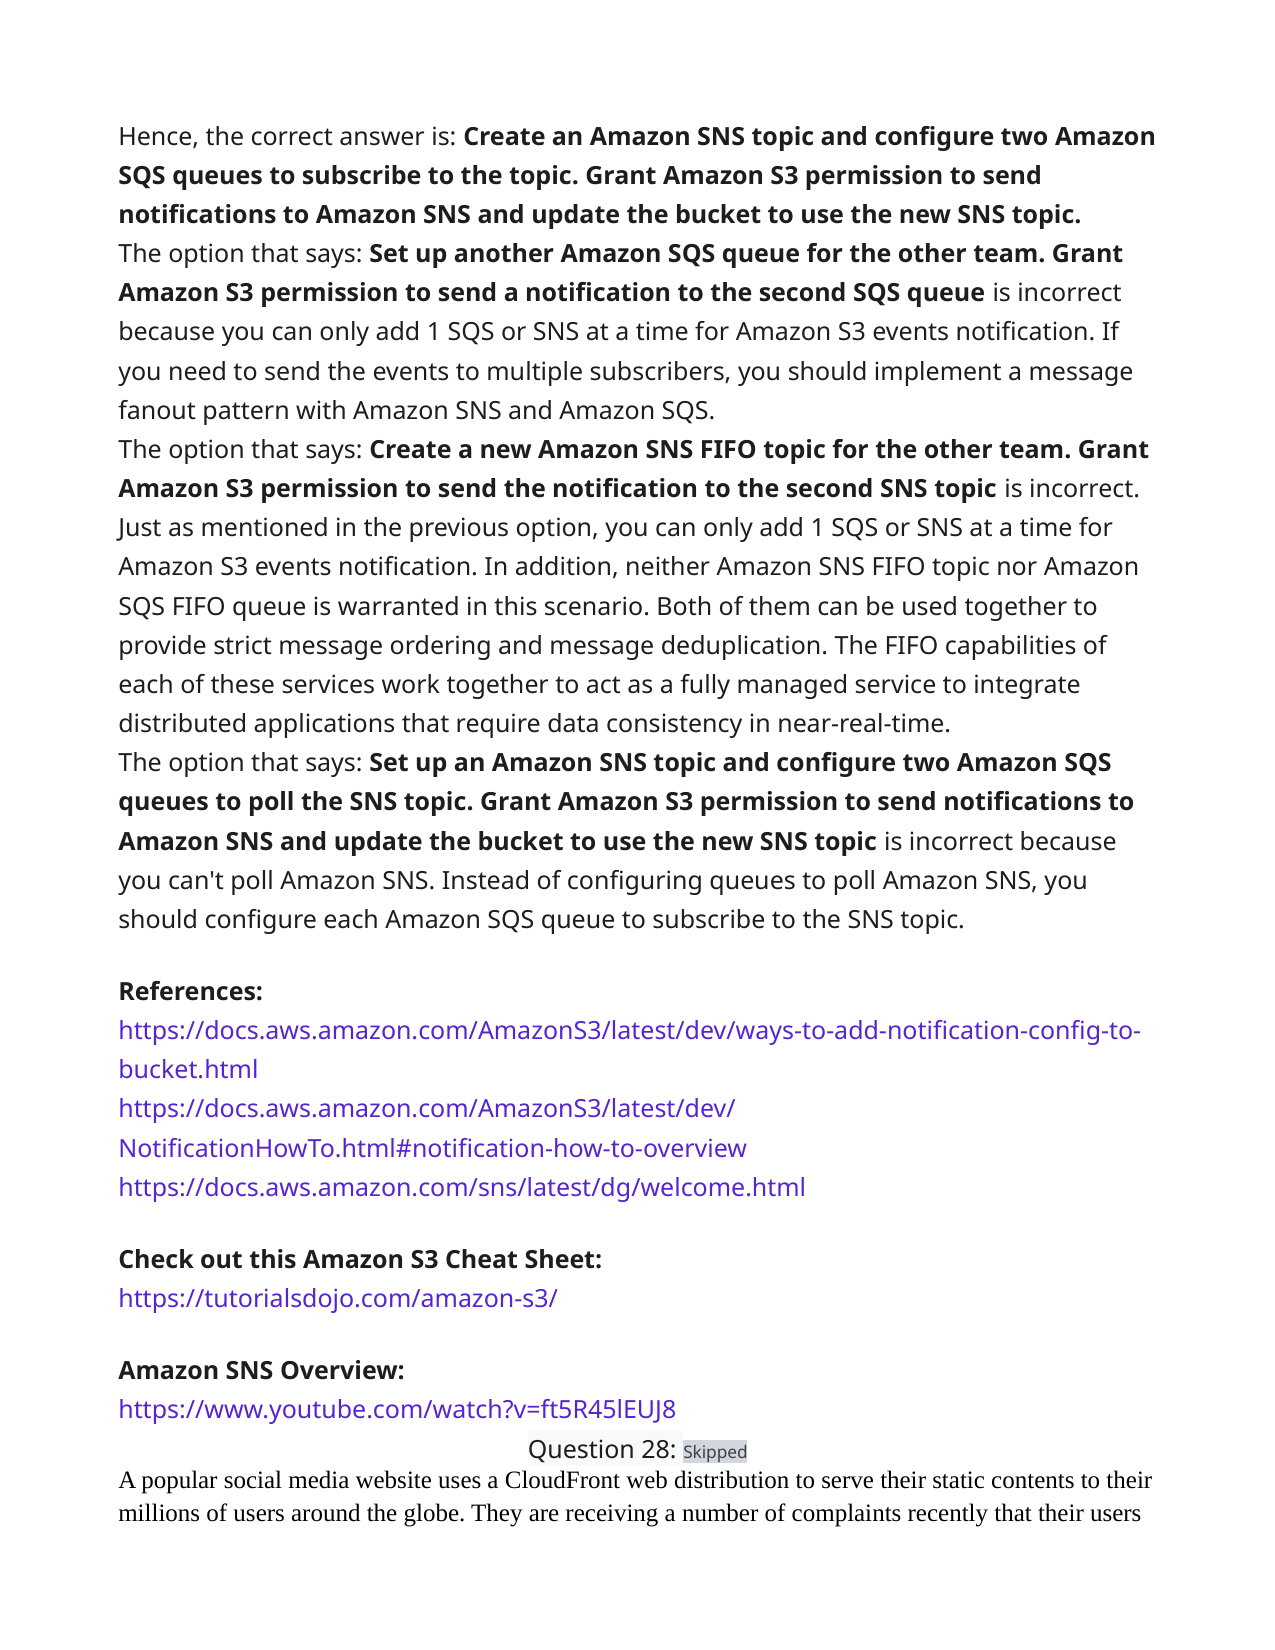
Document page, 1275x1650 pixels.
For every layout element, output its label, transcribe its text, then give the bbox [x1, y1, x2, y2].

text https://docs.aws.amazon.com/AmazonS3/latest/dev/NotificationHowTo.html#notification-how-to-overview [118, 1091, 1157, 1164]
text Amazon SNS Overview: [118, 1353, 1157, 1387]
text https://docs.aws.amazon.com/sns/latest/dg/welcome.html [118, 1169, 1157, 1203]
text The option that says: Set up an Amazon SNS topic and configure two Amazon SQS queues to poll the SNS topic. Grant Amazon S3 permission to send notifications to Amazon SNS and update the bucket to use the new SNS topic is incorrect because you can't poll Amazon SNS. Instead of configuring queues to poll Amazon SNS, you should configure each Amazon SQS queue to subscribe to the SNS topic. [118, 745, 1157, 936]
text The option that says: Create a new Amazon SNS FIFO topic for the other team. Grant Amazon S3 permission to send the notification to the second SNS topic is incorrect. Just as mentioned in the previous option, you can only add 1 SQS or SNS at a time for Amazon S3 events notification. In addition, neither Amazon SNS FIFO topic nor Amazon SQS FIFO queue is warranted in this scenario. Both of them can be used together to provide strict message ordering and message deduplication. The FIFO capabilities of each of these services work together to act as a fully managed service to integrate distributed applications that require data consistency in near-real-time. [118, 431, 1157, 740]
text https://docs.aws.amazon.com/AmazonS3/latest/dev/ways-to-add-notification-config-to-bucket.html [118, 1013, 1157, 1086]
text Hence, the correct answer is: Create an Amazon SNS topic and configure two Amazon SQS queues to subscribe to the topic. Grant Amazon S3 permission to send notifications to Amazon SNS and update the bucket to use the new SNS topic. [118, 118, 1157, 231]
text Question 28: Skipped [118, 1431, 1157, 1465]
text Check out this Amazon S3 Cheat Sheet: [118, 1242, 1157, 1276]
text The option that says: Set up another Amazon SQS queue for the other team. Grant Amazon S3 permission to send a notification to the second SQS queue is incorrect because you can only add 1 SQS or SNS at a time for Amazon S3 events notification. If you need to send the events to multiple subscribers, you should implement a message fanout pattern with Amazon SNS and Amazon SQS. [118, 236, 1157, 426]
text A popular social media website uses a CloudFront web distribution to serve their static contents to their millions of users around the globe. They are receiving a number of complaints recently that their users [118, 1465, 1157, 1527]
text https://www.youtube.com/watch?v=ft5R45lEUJ8 [118, 1392, 1157, 1426]
text https://tutorialsdojo.com/amazon-s3/ [118, 1281, 1157, 1315]
text References: [118, 974, 1157, 1008]
